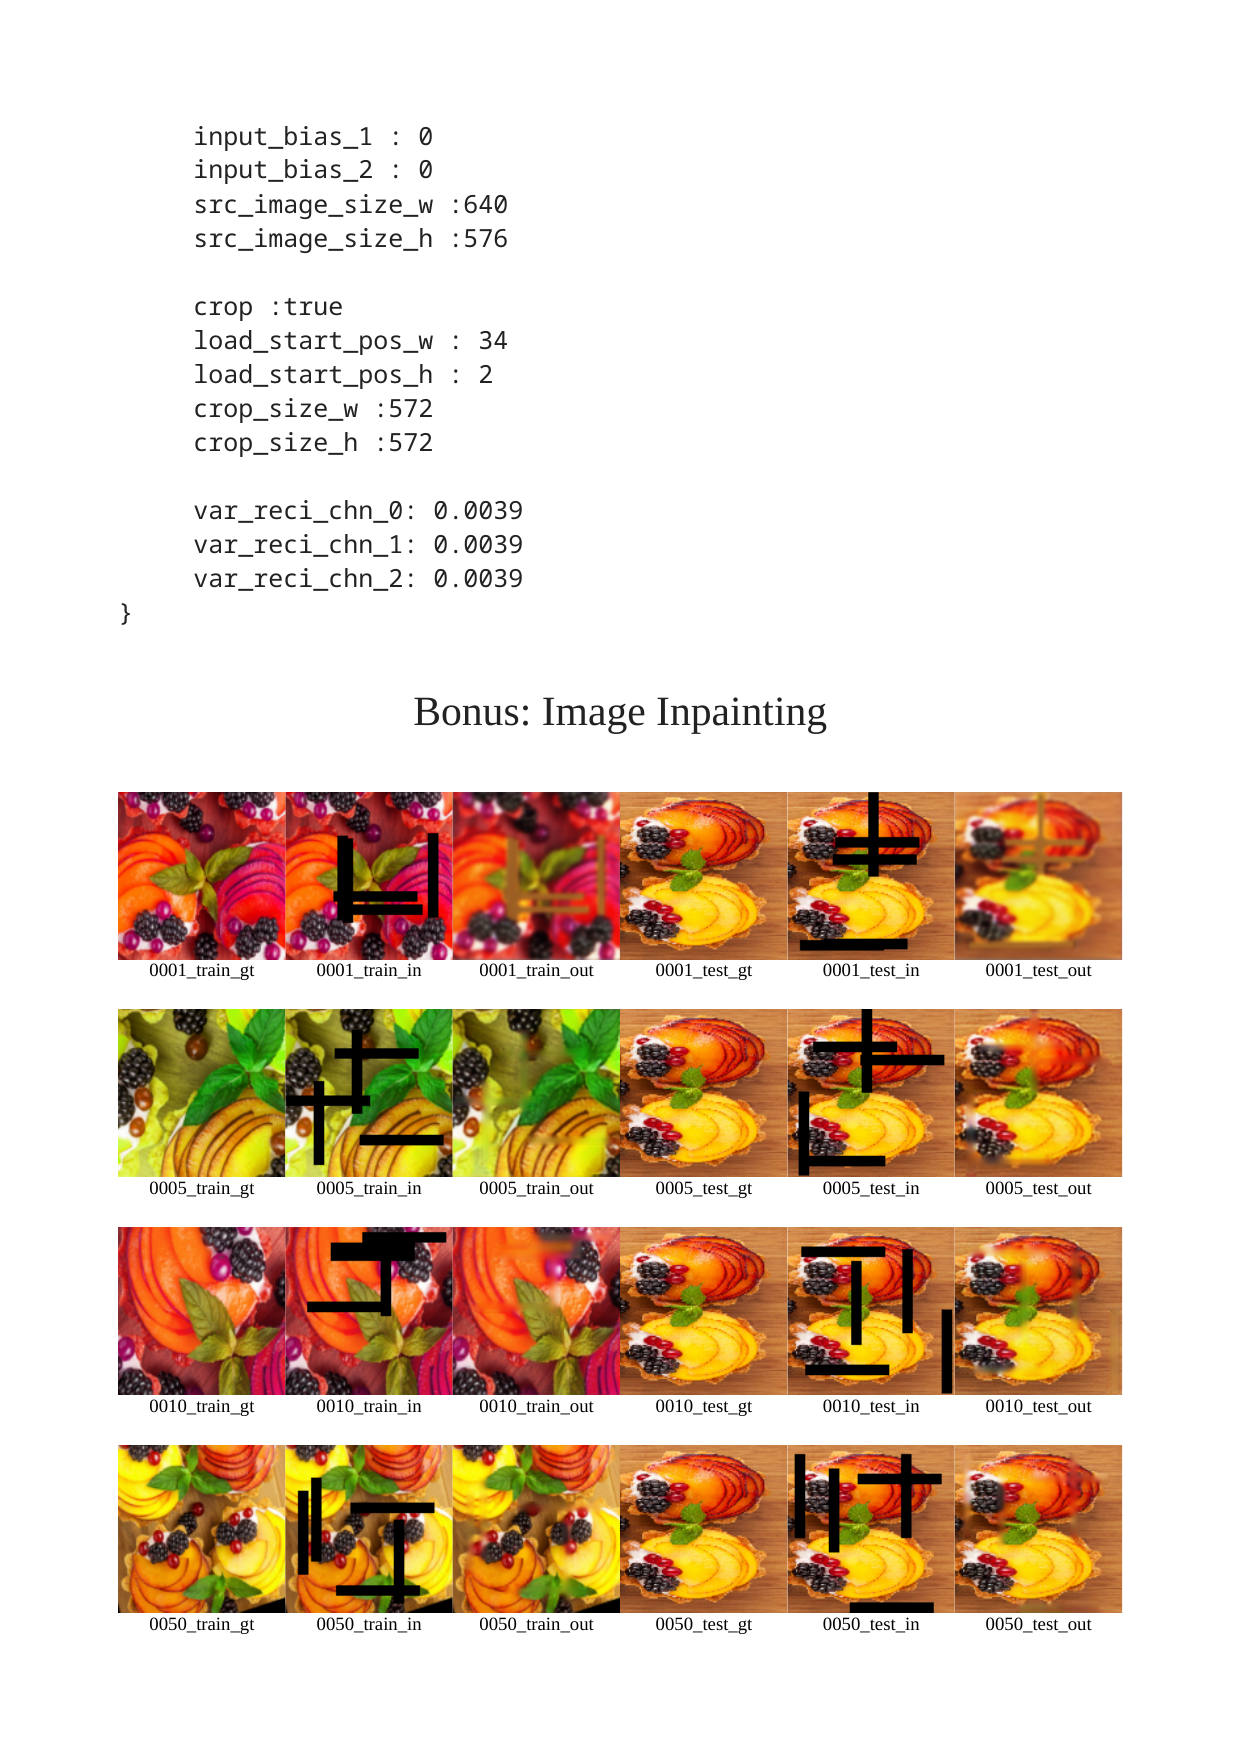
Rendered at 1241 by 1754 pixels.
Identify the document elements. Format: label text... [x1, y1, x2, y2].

table_cell 0005_train_out [453, 1177, 620, 1199]
text load_start_pos_h : 2 [118, 357, 1122, 391]
text var_reci_chn_0: 0.0039 [118, 493, 1122, 527]
table_cell [788, 981, 955, 1009]
picture [118, 1445, 1123, 1613]
text Bonus: Image Inpainting [118, 687, 1122, 734]
table_cell 0050_test_out [955, 1613, 1122, 1634]
table_cell 0005_test_out [955, 1177, 1122, 1199]
table_cell [788, 1416, 955, 1445]
picture [118, 792, 1123, 960]
text crop_size_w :572 [118, 391, 1122, 425]
table_cell 0005_train_gt [118, 1177, 285, 1199]
table_header 0001_test_out [955, 960, 1122, 981]
text src_image_size_w :640 [118, 186, 1122, 220]
table_cell 0050_train_gt [118, 1613, 285, 1634]
table_cell [285, 1416, 453, 1445]
table_header 0001_train_gt [118, 960, 285, 981]
text crop :true [118, 288, 1122, 322]
table_cell 0050_test_in [788, 1613, 955, 1634]
table_cell [285, 1199, 453, 1227]
table_cell [955, 981, 1122, 1009]
table_cell [620, 1416, 787, 1445]
table_cell [285, 981, 453, 1009]
table_cell 0010_test_gt [620, 1395, 787, 1416]
text load_start_pos_w : 34 [118, 322, 1122, 357]
table_cell [453, 1416, 620, 1445]
table_cell [620, 981, 787, 1009]
table_header 0001_train_out [453, 960, 620, 981]
table_cell 0010_train_out [453, 1395, 620, 1416]
table_cell [118, 1416, 285, 1445]
table_cell 0005_train_in [285, 1177, 453, 1199]
table_header 0001_train_in [285, 960, 453, 981]
text input_bias_2 : 0 [118, 152, 1122, 186]
table_cell [118, 981, 285, 1009]
table_cell [453, 981, 620, 1009]
text var_reci_chn_2: 0.0039 [118, 561, 1122, 595]
table_cell 0010_test_in [788, 1395, 955, 1416]
picture [118, 1227, 1123, 1395]
table_cell [453, 1199, 620, 1227]
table_cell 0005_test_gt [620, 1177, 787, 1199]
table_header 0001_test_gt [620, 960, 787, 981]
table_header 0001_test_in [788, 960, 955, 981]
table_cell 0050_train_in [285, 1613, 453, 1634]
table_cell 0010_test_out [955, 1395, 1122, 1416]
table_cell [955, 1199, 1122, 1227]
text src_image_size_h :576 [118, 220, 1122, 254]
table_cell [788, 1199, 955, 1227]
text var_reci_chn_1: 0.0039 [118, 527, 1122, 561]
table_cell 0050_test_gt [620, 1613, 787, 1634]
table_cell [118, 1199, 285, 1227]
table_cell 0005_test_in [788, 1177, 955, 1199]
table_cell [620, 1199, 787, 1227]
table_cell 0050_train_out [453, 1613, 620, 1634]
table_cell [955, 1416, 1122, 1445]
text crop_size_h :572 [118, 425, 1122, 459]
text input_bias_1 : 0 [118, 118, 1122, 152]
text } [118, 595, 1122, 629]
picture [118, 1009, 1123, 1177]
table_cell 0010_train_gt [118, 1395, 285, 1416]
table_cell 0010_train_in [285, 1395, 453, 1416]
